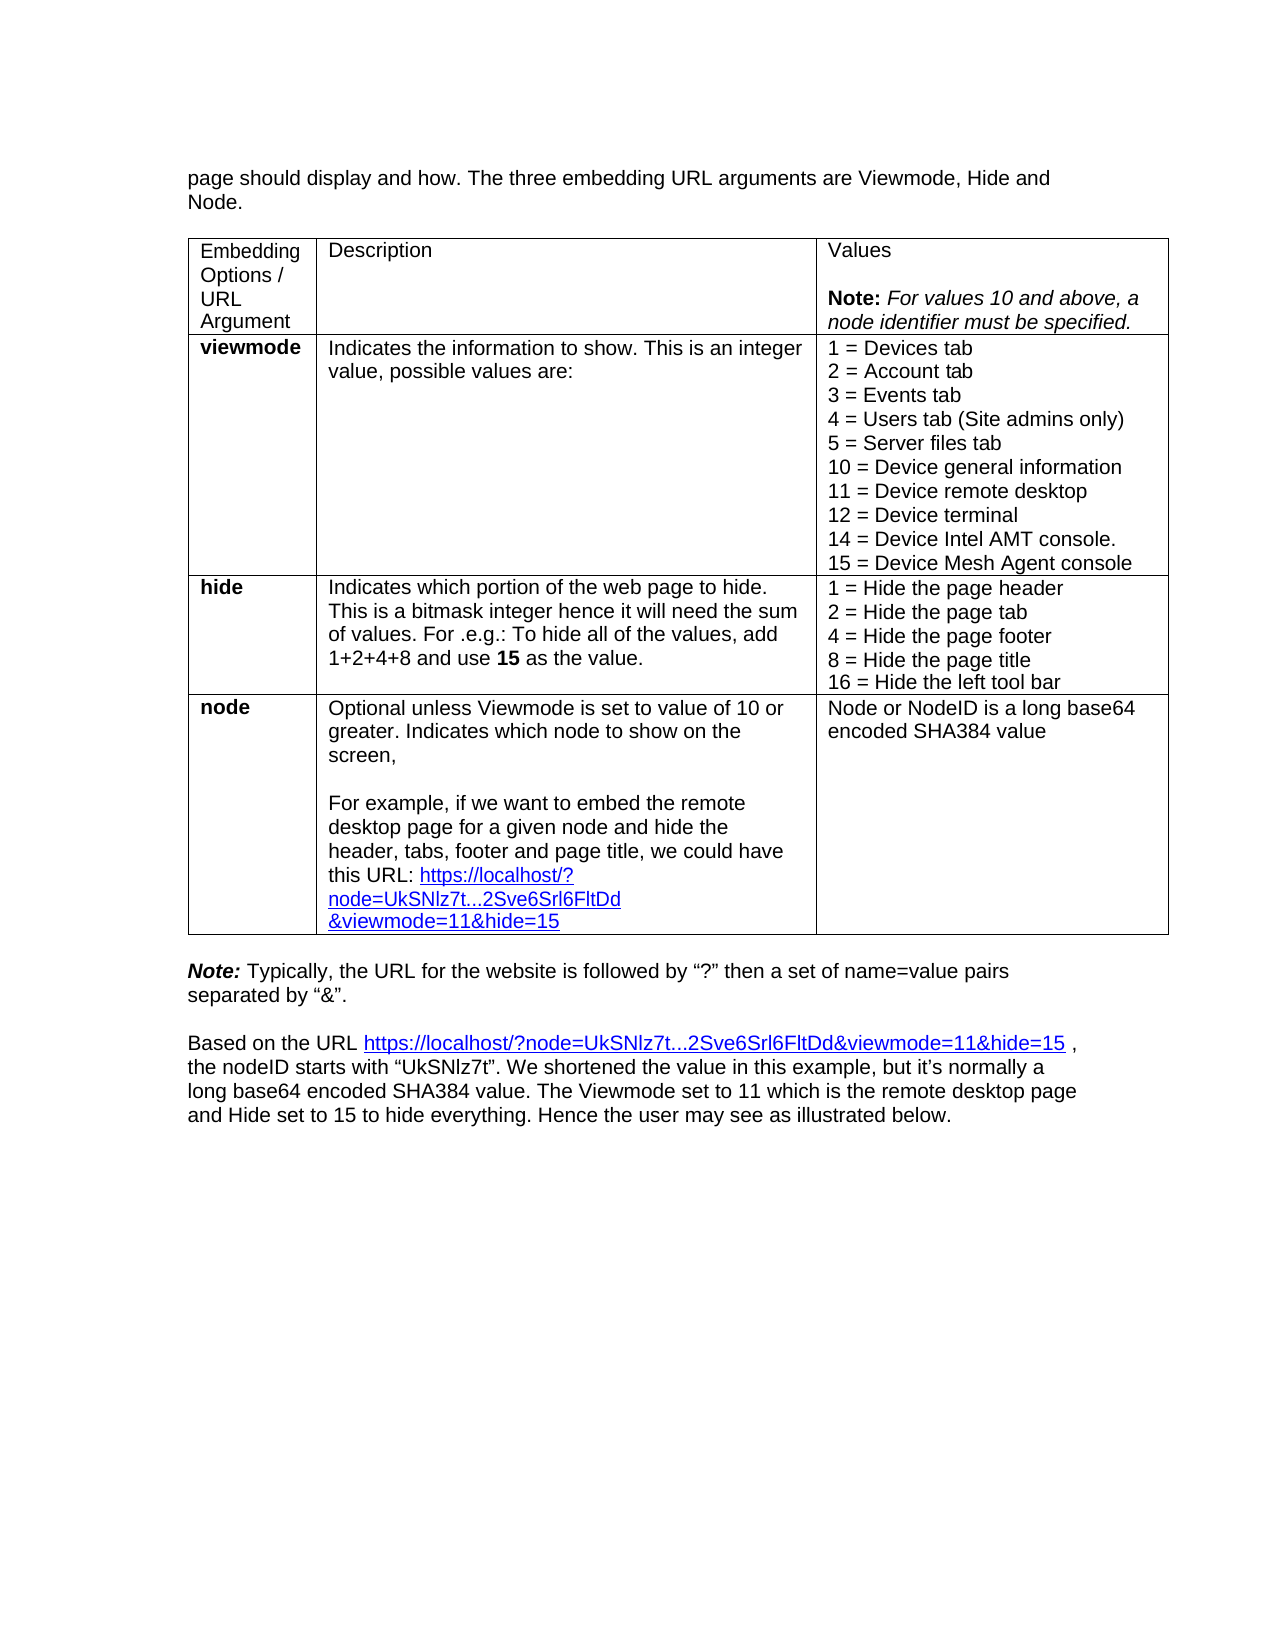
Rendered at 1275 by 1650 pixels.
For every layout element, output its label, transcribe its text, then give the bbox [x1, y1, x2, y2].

table_header Description [317, 239, 816, 334]
table_cell hide [189, 576, 316, 694]
table_cell Optional unless Viewmode is set to value of 10 or greater. Indicates which node to show on the screen, For example, if we want to embed the remote desktop page for a given node and hide the header, tabs, footer and page title, we could have this URL: https://localhost/?node=UkSNlz7t...2Sve6Srl6FltDd &viewmode=11&hide=15 [317, 695, 816, 934]
table_cell Indicates the information to show. This is an integer value, possible values are: [317, 335, 816, 575]
table_cell node [189, 695, 316, 934]
table_header Values Note: For values 10 and above, a node identifier must be specified. [817, 239, 1168, 334]
table_cell viewmode [189, 335, 316, 575]
table_cell Node or NodeID is a long base64 encoded SHA384 value [817, 695, 1168, 934]
text Based on the URL https://localhost/?node=UkSNlz7t...2Sve6Srl6FltDd&viewmode=11&hide=15 , the nodeID starts with “UkSNlz7t”. We shortened the value in this example, but it’s normally a long base64 encoded SHA384 value. The Viewmode set to 11 which is the remote desktop page and Hide set to 15 to hide everything. Hence the user may see as illustrated below. [187, 1031, 1080, 1126]
table_cell 1 = Hide the page header 2 = Hide the page tab 4 = Hide the page footer 8 = Hide the page title 16 = Hide the left tool bar [817, 576, 1168, 694]
table_cell Indicates which portion of the web page to hide. This is a bitmask integer hence it will need the sum of values. For .e.g.: To hide all of the values, add 1+2+4+8 and use 15 as the value. [317, 576, 816, 694]
text Note: Typically, the URL for the website is followed by “?” then a set of name=value pairs separated by “&”. [187, 958, 1083, 1006]
text page should display and how. The three embedding URL arguments are Viewmode, Hide and Node. [187, 166, 1053, 213]
table_header Embedding Options / URL Argument [189, 239, 316, 334]
table_cell 1 = Devices tab 2 = Account tab 3 = Events tab 4 = Users tab (Site admins only) 5 = Server files tab 10 = Device general information 11 = Device remote desktop 12 = Device terminal 14 = Device Intel AMT console. 15 = Device Mesh Agent console [817, 335, 1168, 575]
